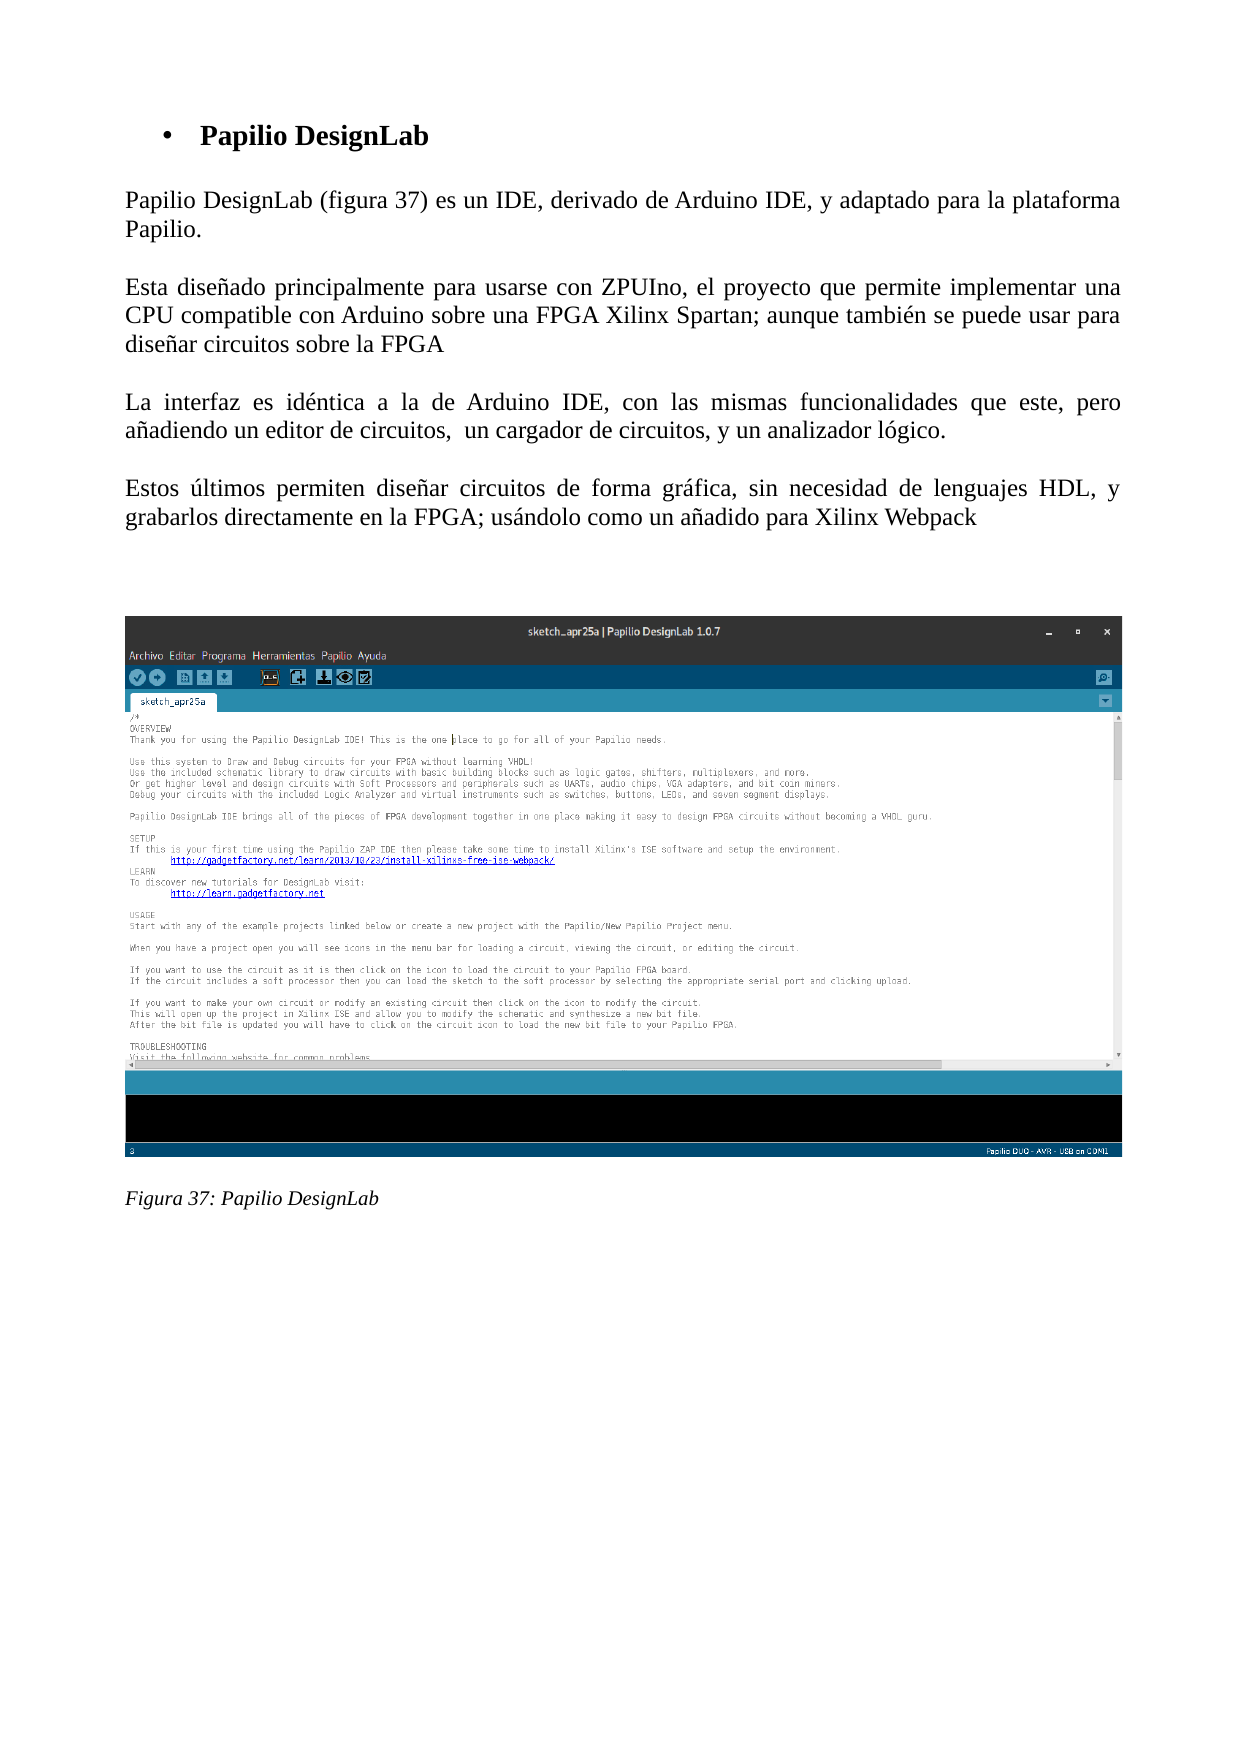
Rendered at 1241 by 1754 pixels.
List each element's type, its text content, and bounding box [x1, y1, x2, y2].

text Estos últimos permiten diseñar circuitos de forma gráfica, sin necesidad de lenguajes HDL, y grabarlos directamente en la FPGA; usándolo como un añadido para Xilinx Webpack [125, 473, 1122, 530]
text Figura 37: Papilio DesignLab [125, 1185, 1122, 1209]
text Esta diseñado principalmente para usarse con ZPUIno, el proyecto que permite implementar una CPU compatible con Arduino sobre una FPGA Xilinx Spartan; aunque también se puede usar para diseñar circuitos sobre la FPGA [125, 272, 1122, 358]
list Papilio DesignLab [162, 118, 1122, 152]
text Papilio DesignLab (figura 37) es un IDE, derivado de Arduino IDE, y adaptado para la plataforma Papilio. [125, 185, 1122, 243]
picture [125, 616, 1123, 1157]
text La interfaz es idéntica a la de Arduino IDE, con las mismas funcionalidades que este, pero añadiendo un editor de circuitos, un cargador de circuitos, y un analizador lógico. [125, 387, 1122, 444]
